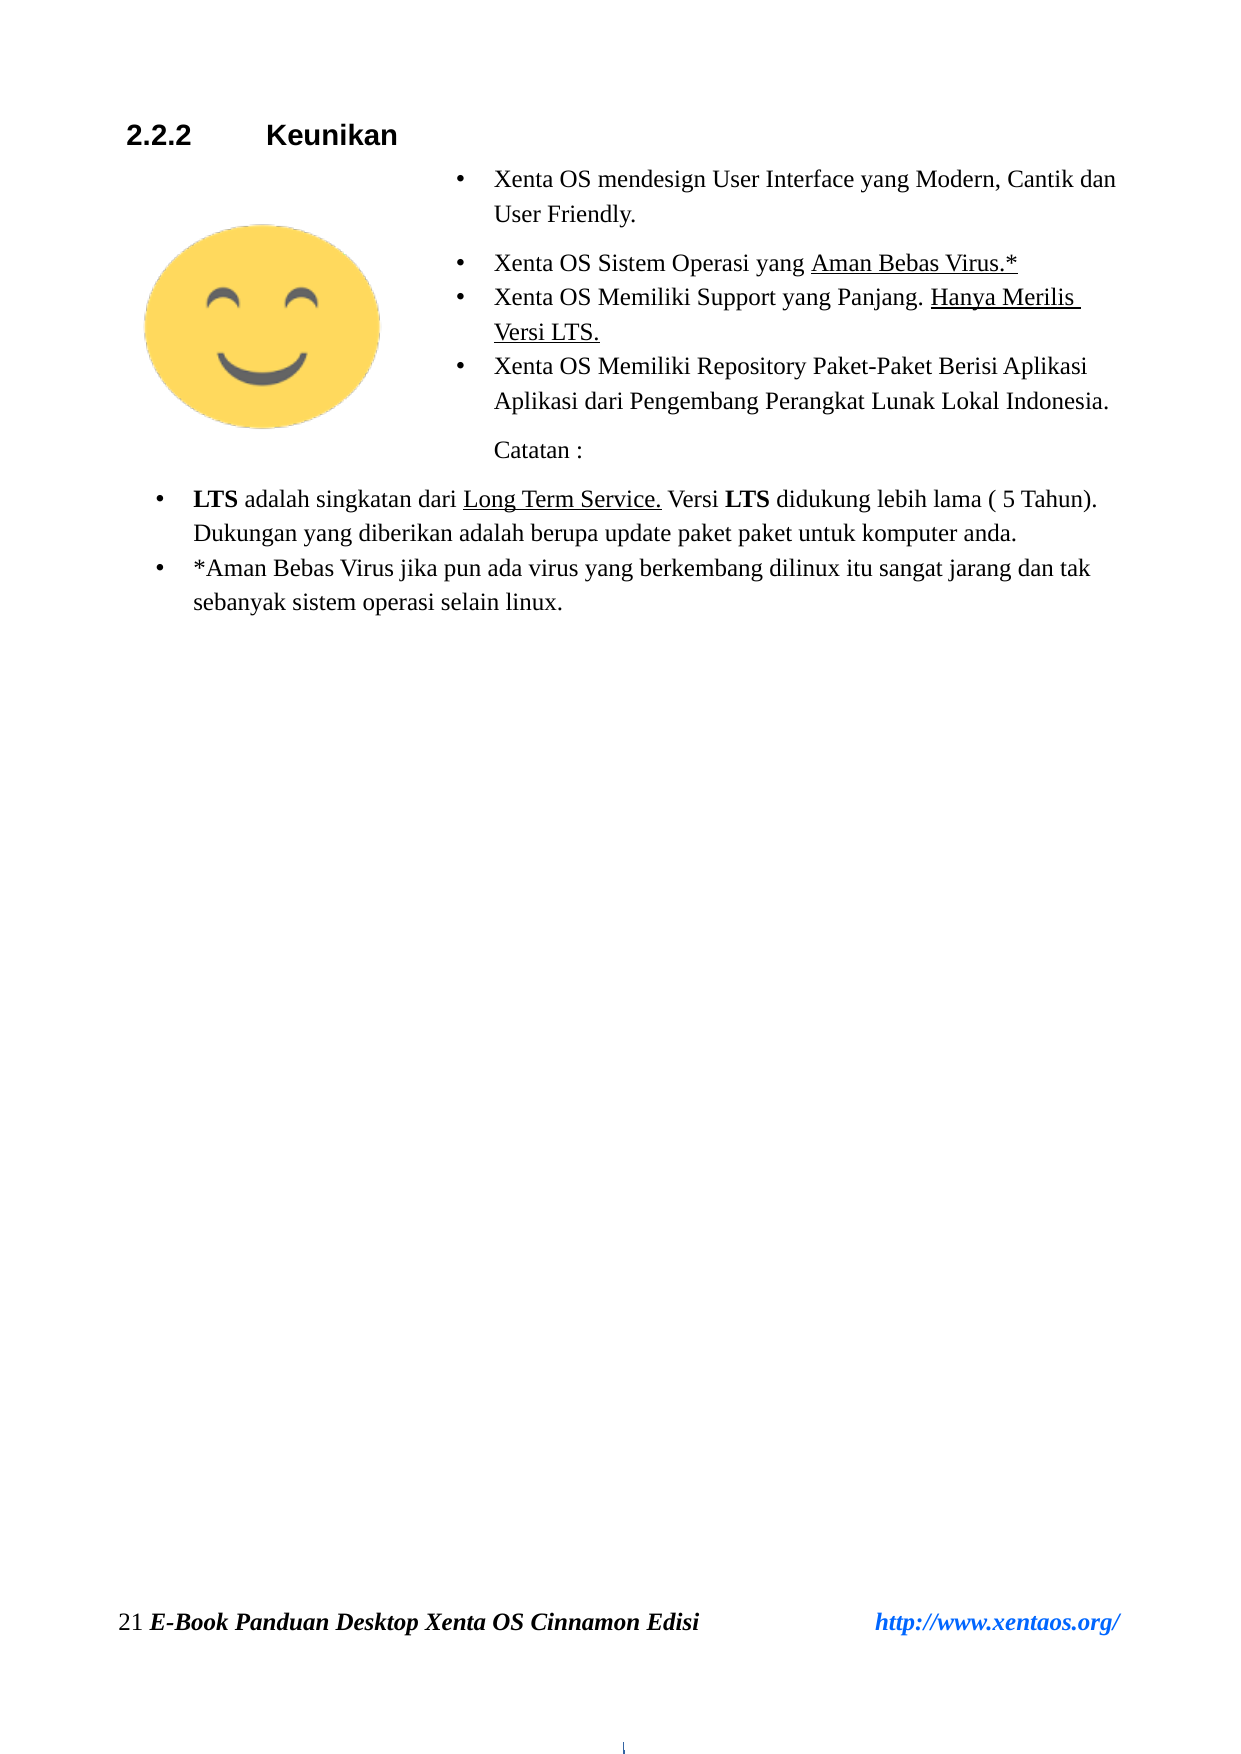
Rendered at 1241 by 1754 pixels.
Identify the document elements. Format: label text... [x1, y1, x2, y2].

list Xenta OS mendesign User Interface yang Modern, Cantik dan User Friendly. [156, 164, 1122, 228]
list Xenta OS Sistem Operasi yang Aman Bebas Virus.* [419, 248, 1122, 277]
list Xenta OS Memiliki Repository Paket-Paket Berisi Aplikasi Aplikasi dari Pengembang Perangkat Lunak Lokal Indonesia. [419, 351, 1122, 414]
list Catatan : [419, 435, 1122, 464]
list LTS adalah singkatan dari Long Term Service. Versi LTS didukung lebih lama ( 5 Tahun). Dukungan yang diberikan adalah berupa update paket paket untuk komputer anda. [156, 484, 1122, 547]
list *Aman Bebas Virus jika pun ada virus yang berkembang dilinux itu sangat jarang dan tak sebanyak sistem operasi selain linux. [156, 553, 1122, 616]
list Xenta OS Memiliki Support yang Panjang. Hanya Merilis Versi LTS. [419, 282, 1122, 346]
picture [106, 170, 419, 484]
subtitle Keunikan [118, 118, 1122, 152]
